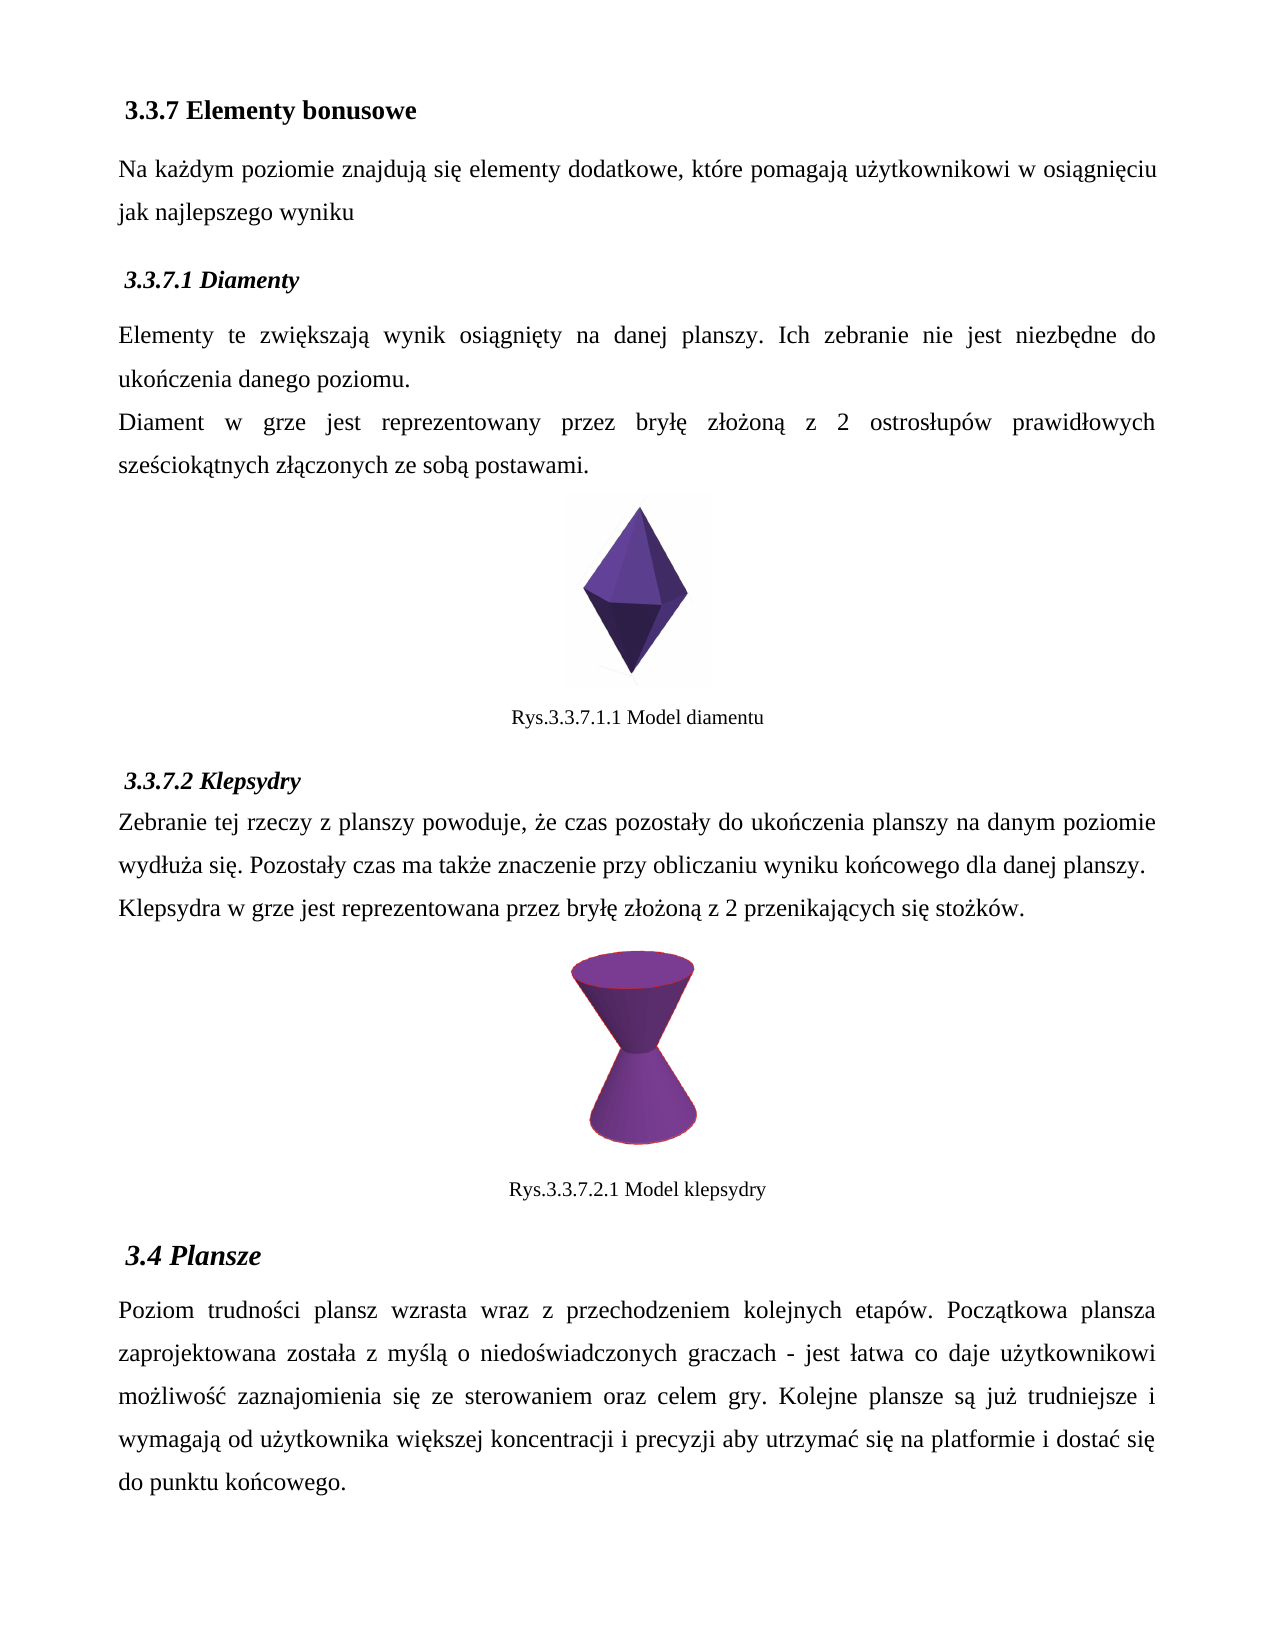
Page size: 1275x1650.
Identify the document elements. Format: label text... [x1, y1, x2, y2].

subtitle Elementy bonusowe [118, 94, 1157, 126]
subtitle Klepsydry [118, 766, 1157, 794]
subtitle Plansze [118, 1238, 1157, 1272]
subtitle Diamenty [118, 265, 1157, 294]
list Poziom trudności plansz wzrasta wraz z przechodzeniem kolejnych etapów. Początkowa plansza zaprojektowana została z myślą o niedoświadczonych graczach - jest łatwa co daje użytkownikowi możliwość zaznajomienia się ze sterowaniem oraz celem gry. Kolejne plansze są już trudniejsze i wymagają od użytkownika większej koncentracji i precyzji aby utrzymać się na platformie i dostać się do punktu końcowego. [118, 1295, 1157, 1496]
list Diament w grze jest reprezentowany przez bryłę złożoną z 2 ostrosłupów prawidłowych sześciokątnych złączonych ze sobą postawami. [118, 407, 1157, 479]
picture [563, 494, 712, 687]
text Rys.3.3.7.1.1 Model diamentu [118, 705, 1157, 729]
text Rys.3.3.7.2.1 Model klepsydry [118, 1177, 1157, 1201]
picture [553, 938, 722, 1159]
list Klepsydra w grze jest reprezentowana przez bryłę złożoną z 2 przenikających się stożków. [118, 893, 1157, 922]
list Elementy te zwiększają wynik osiągnięty na danej planszy. Ich zebranie nie jest niezbędne do ukończenia danego poziomu. [118, 321, 1157, 392]
list Zebranie tej rzeczy z planszy powoduje, że czas pozostały do ukończenia planszy na danym poziomie wydłuża się. Pozostały czas ma także znaczenie przy obliczaniu wyniku końcowego dla danej planszy. [118, 807, 1157, 879]
list Na każdym poziomie znajdują się elementy dodatkowe, które pomagają użytkownikowi w osiągnięciu jak najlepszego wyniku [118, 154, 1157, 226]
